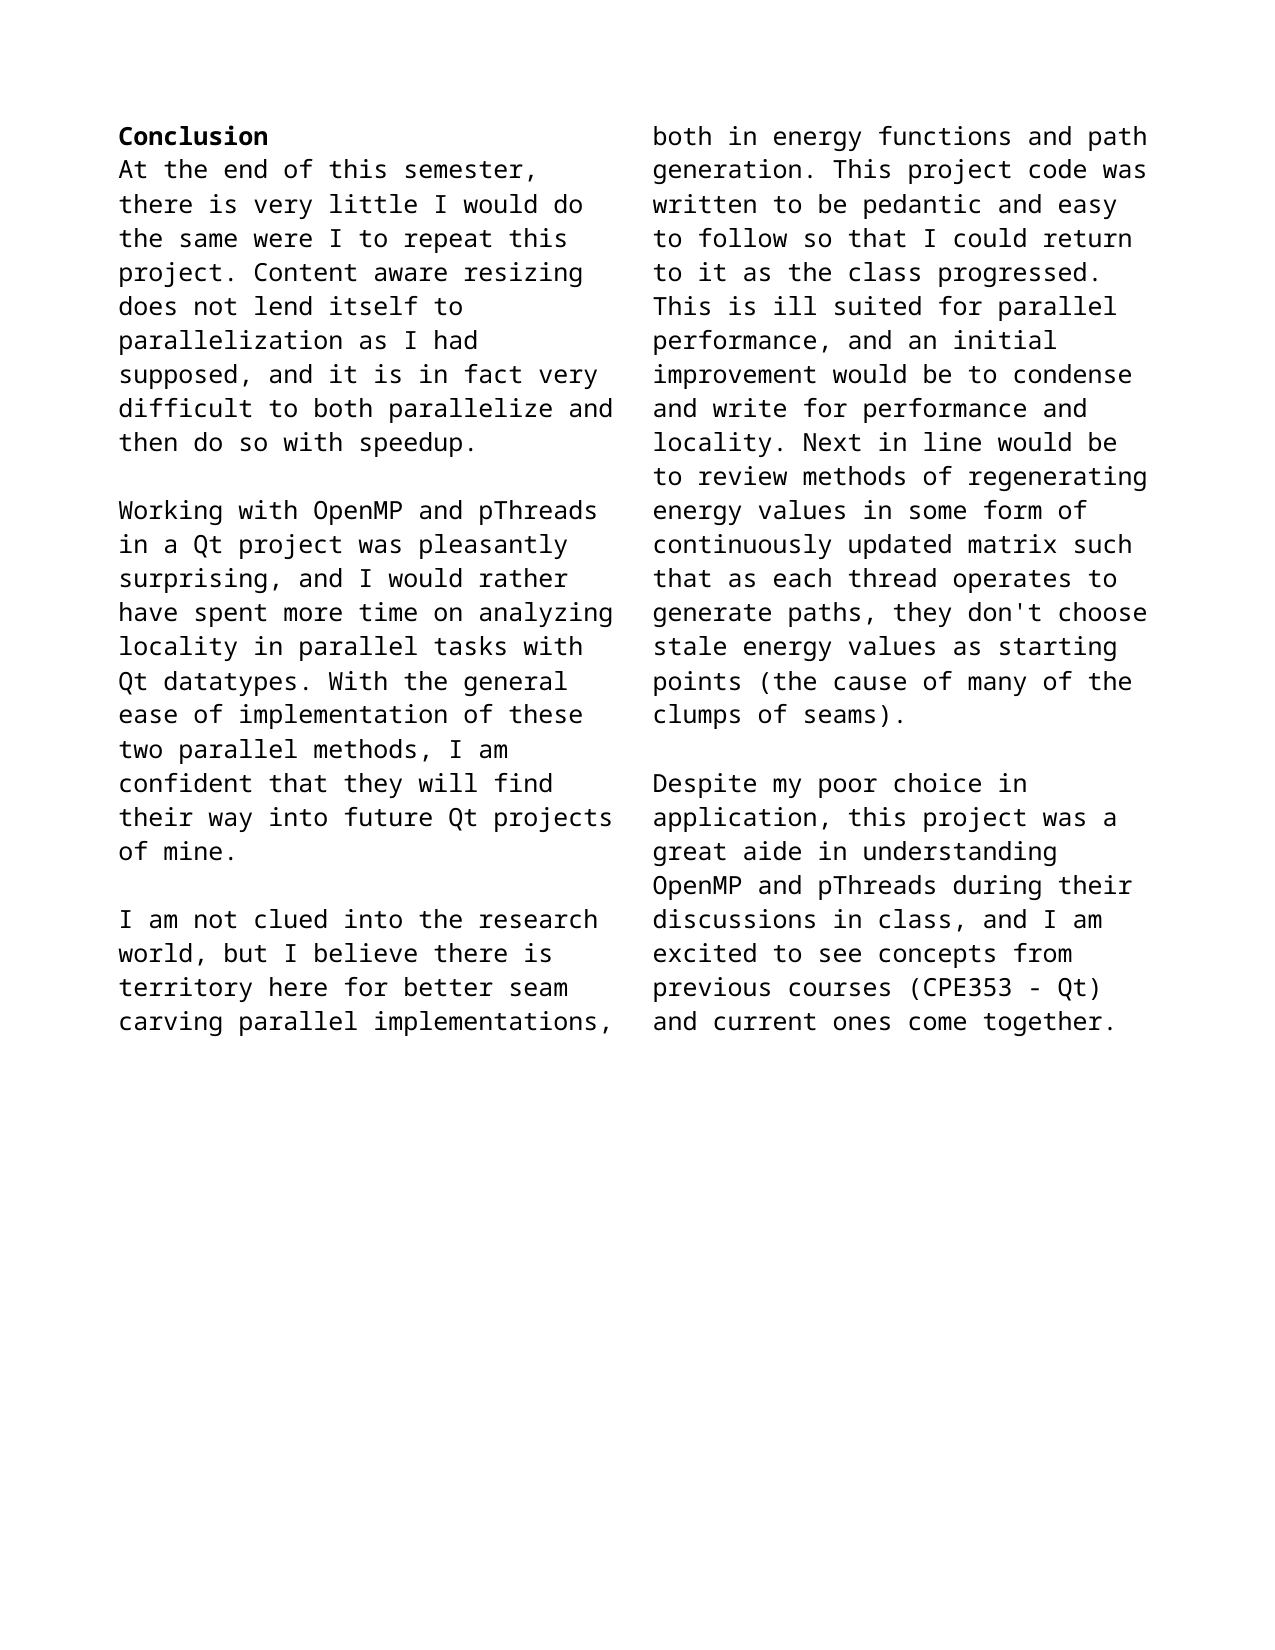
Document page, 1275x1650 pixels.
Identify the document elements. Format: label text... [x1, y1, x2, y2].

text both in energy functions and path generation. This project code was written to be pedantic and easy to follow so that I could return to it as the class progressed. This is ill suited for parallel performance, and an initial improvement would be to condense and write for performance and locality. Next in line would be to review methods of regenerating energy values in some form of continuously updated matrix such that as each thread operates to generate paths, they don't choose stale energy values as starting points (the cause of many of the clumps of seams). [652, 118, 1157, 731]
text At the end of this semester, there is very little I would do the same were I to repeat this project. Content aware resizing does not lend itself to parallelization as I had supposed, and it is in fact very difficult to both parallelize and then do so with speedup. [118, 152, 622, 459]
text Working with OpenMP and pThreads in a Qt project was pleasantly surprising, and I would rather have spent more time on analyzing locality in parallel tasks with Qt datatypes. With the general ease of implementation of these two parallel methods, I am confident that they will find their way into future Qt projects of mine. [118, 493, 622, 867]
text I am not clued into the research world, but I believe there is territory here for better seam carving parallel implementations, [118, 902, 622, 1038]
text Despite my poor choice in application, this project was a great aide in understanding OpenMP and pThreads during their discussions in class, and I am excited to see concepts from previous courses (CPE353 - Qt) and current ones come together. [652, 765, 1157, 1038]
text Conclusion [118, 118, 622, 152]
